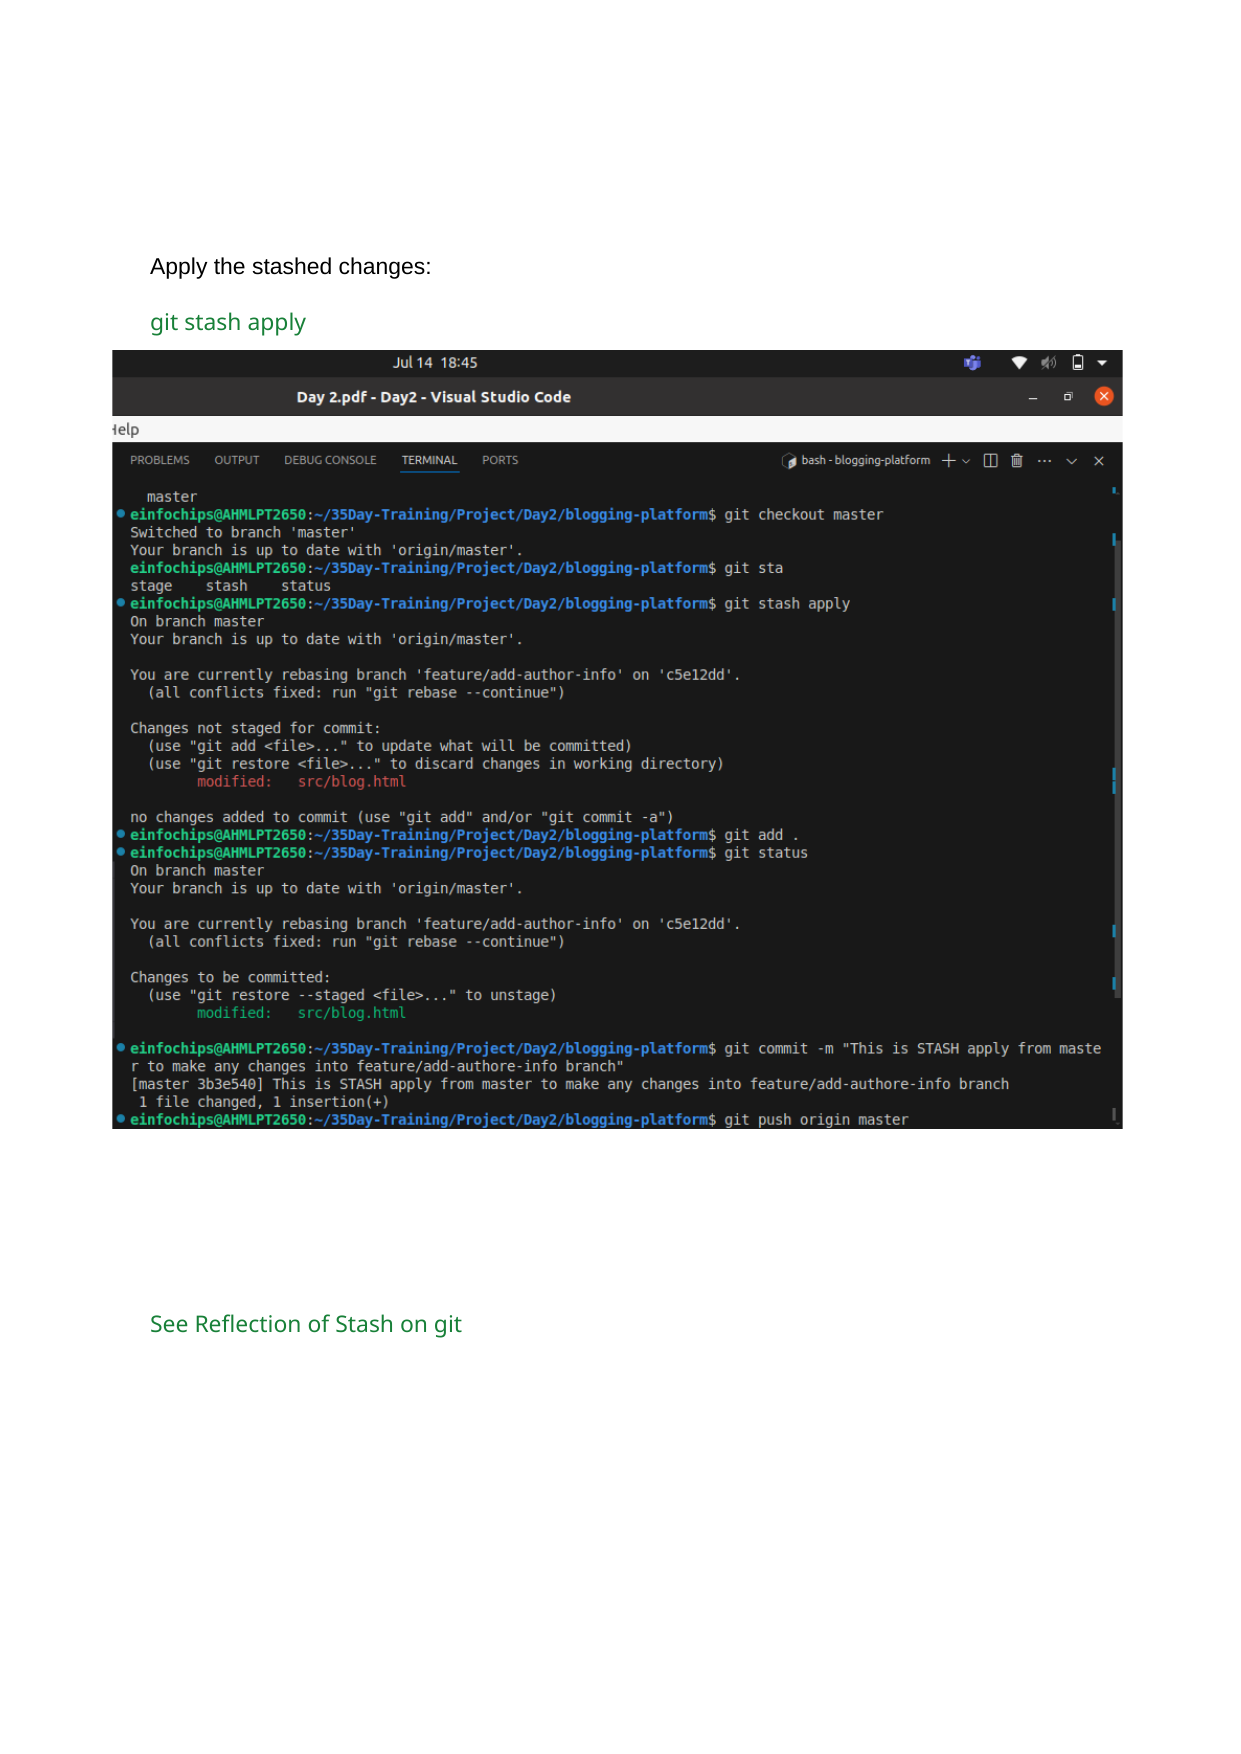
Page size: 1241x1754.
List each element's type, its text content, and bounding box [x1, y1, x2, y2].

text See Reflection of Stash on git [150, 1308, 1090, 1339]
picture [112, 350, 1123, 1129]
text Apply the stashed changes: git stash apply [150, 253, 1090, 337]
